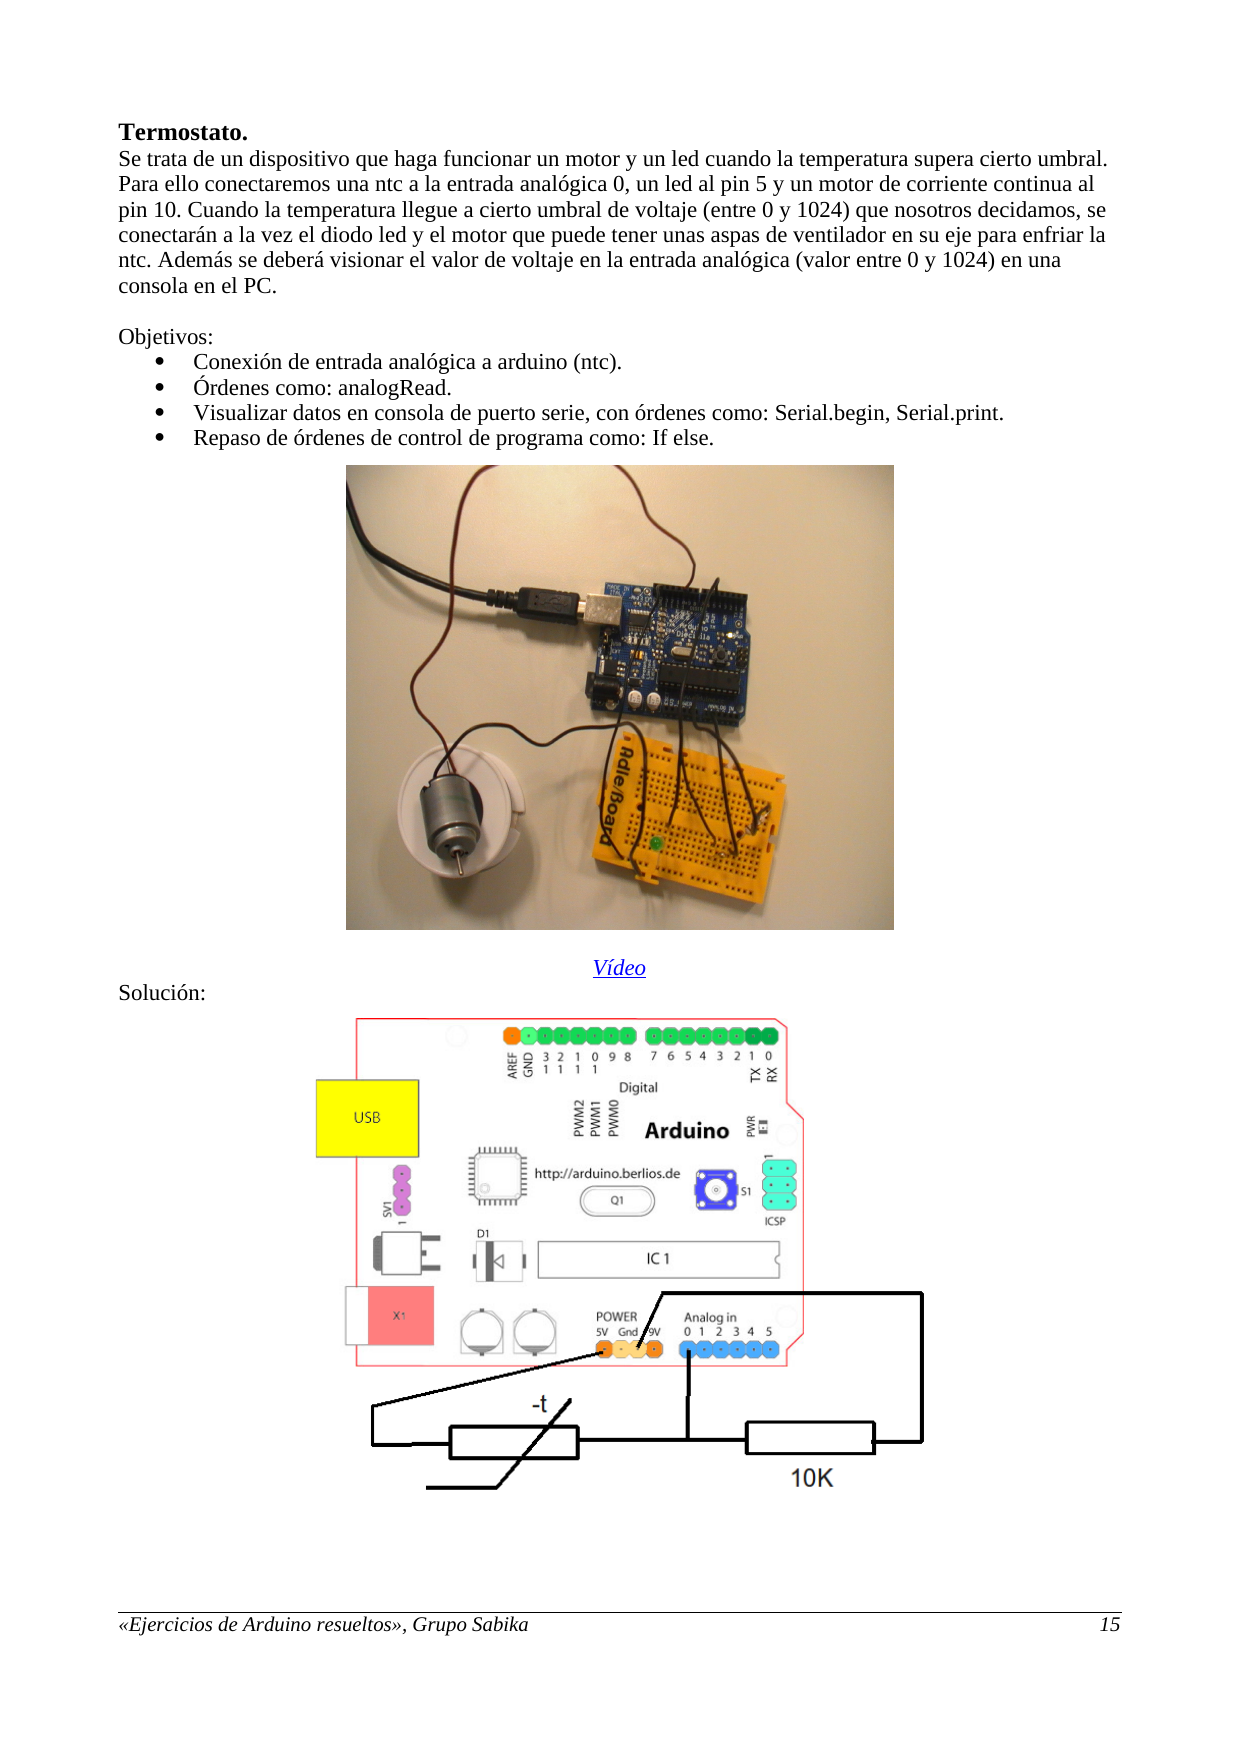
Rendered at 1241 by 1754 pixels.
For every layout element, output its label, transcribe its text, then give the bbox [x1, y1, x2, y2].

list Órdenes como: analogRead. [156, 374, 1122, 400]
text Objetivos: [219, 324, 1122, 349]
picture [315, 1018, 925, 1500]
text Vídeo [118, 955, 593, 980]
text Se trata de un dispositivo que haga funcionar un motor y un led cuando la temperatura supera cierto umbral. Para ello conectaremos una ntc a la entrada analógica 0, un led al pin 5 y un motor de corriente continua al pin 10. Cuando la temperatura llegue a cierto umbral de voltaje (entre 0 y 1024) que nosotros decidamos, se conectarán a la vez el diodo led y el motor que puede tener unas aspas de ventilador en su eje para enfriar la ntc. Además se deberá visionar el valor de voltaje en la entrada analógica (valor entre 0 y 1024) en una consola en el PC. [118, 146, 1122, 298]
picture [346, 465, 894, 930]
list Repaso de órdenes de control de programa como: If else. [715, 425, 1122, 451]
text Solución: [206, 980, 1122, 1006]
text Termostato. [248, 118, 1122, 146]
text Vídeo [648, 955, 1122, 980]
list Visualizar datos en consola de puerto serie, con órdenes como: Serial.begin, Serial.print. [1005, 400, 1122, 425]
list Conexión de entrada analógica a arduino (ntc). [623, 349, 1122, 374]
list Conexión de entrada analógica a arduino (ntc). [156, 349, 193, 374]
